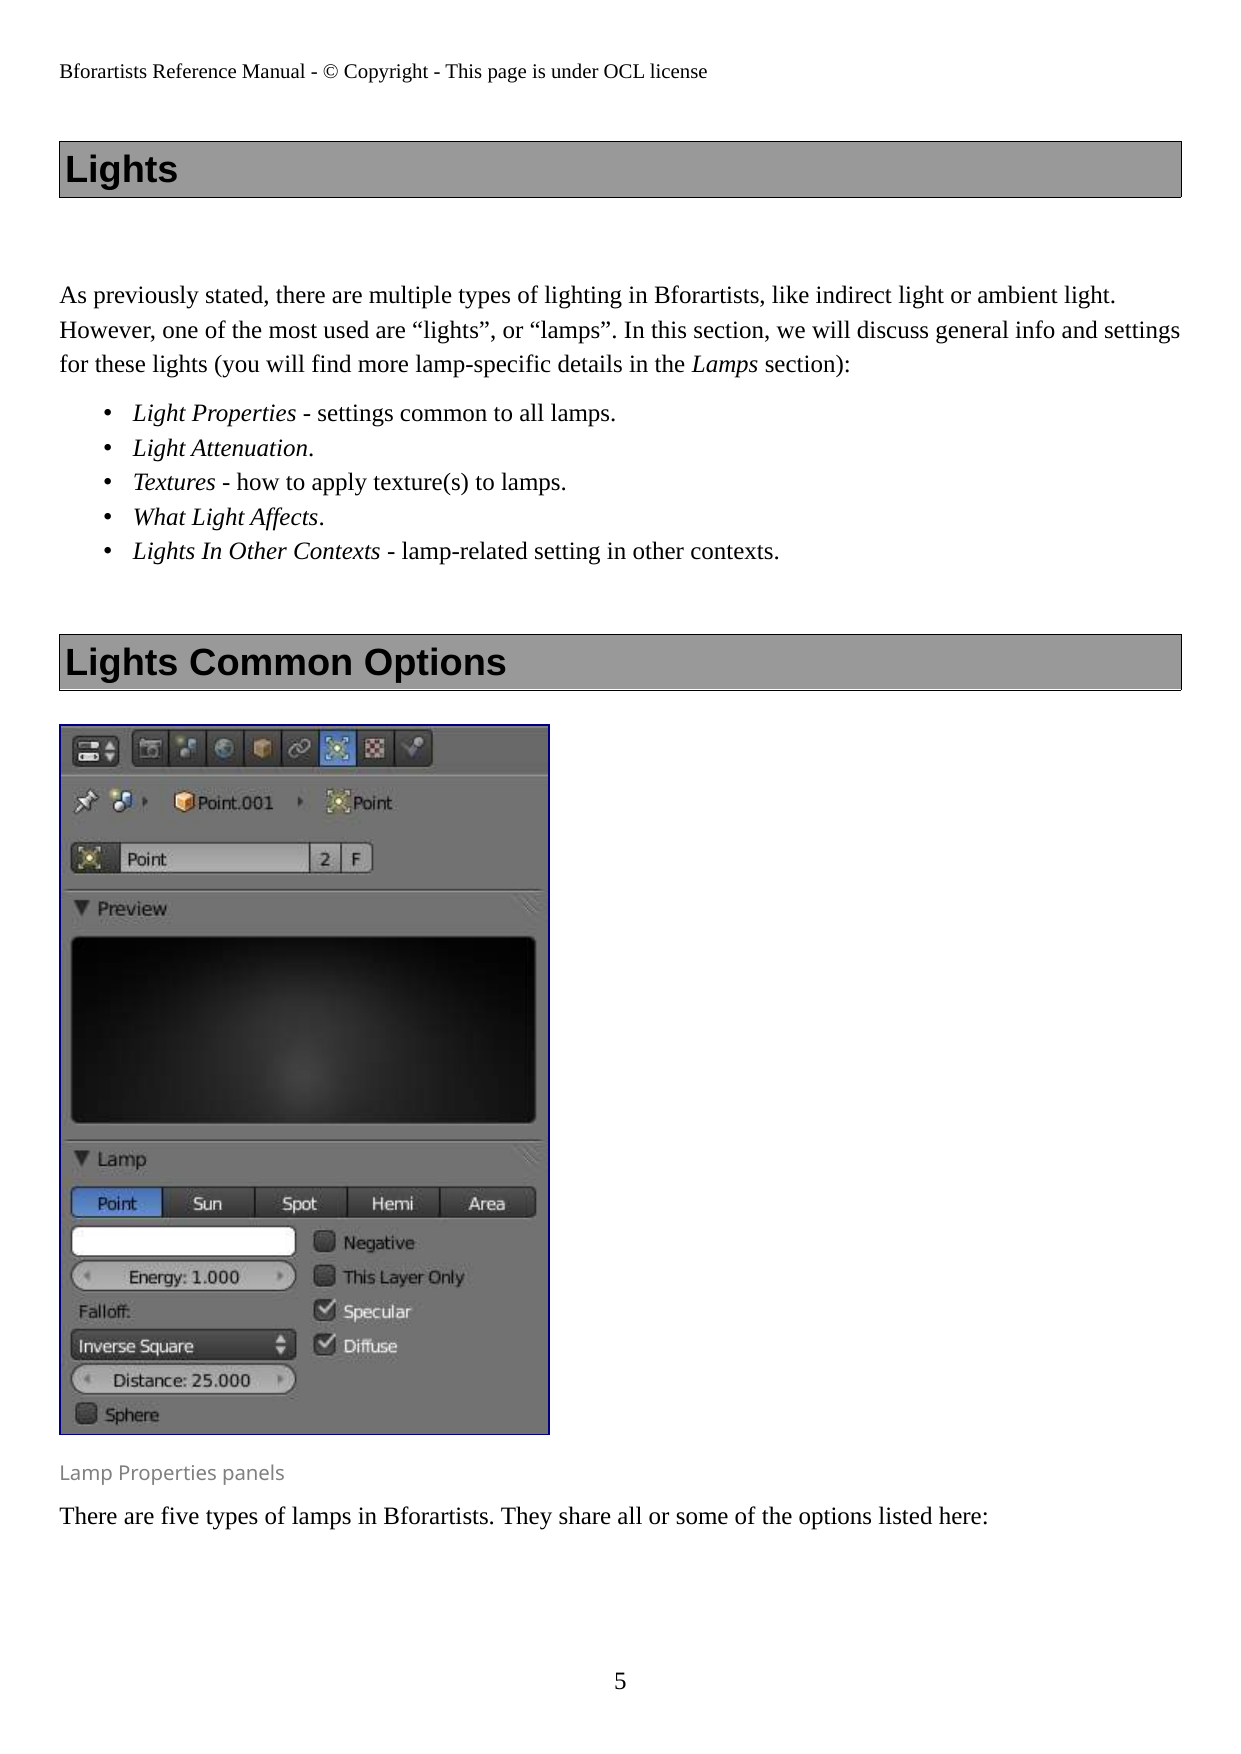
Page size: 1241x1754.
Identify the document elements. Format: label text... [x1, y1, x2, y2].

text There are five types of lamps in Bforartists. They share all or some of the options listed here: [59, 1501, 1181, 1530]
text As previously stated, there are multiple types of lighting in Bforartists, like indirect light or ambient light. However, one of the most used are “lights”, or “lamps”. In this section, we will discuss general info and settings for these lights (you will find more lamp-specific details in the Lamps section): [59, 280, 1181, 378]
picture [61, 726, 548, 1434]
text Lamp Properties panels [59, 1456, 1181, 1487]
list Light Attenuation. [103, 433, 1181, 461]
list What Light Affects. [103, 502, 1181, 530]
list Textures - how to apply texture(s) to lamps. [103, 467, 1181, 496]
list Light Properties - settings common to all lamps. [103, 398, 1181, 427]
table_header Lights [60, 142, 1181, 197]
list Lights In Other Contexts - lamp-related setting in other contexts. [103, 536, 1181, 565]
table_header Lights Common Options [60, 635, 1181, 689]
